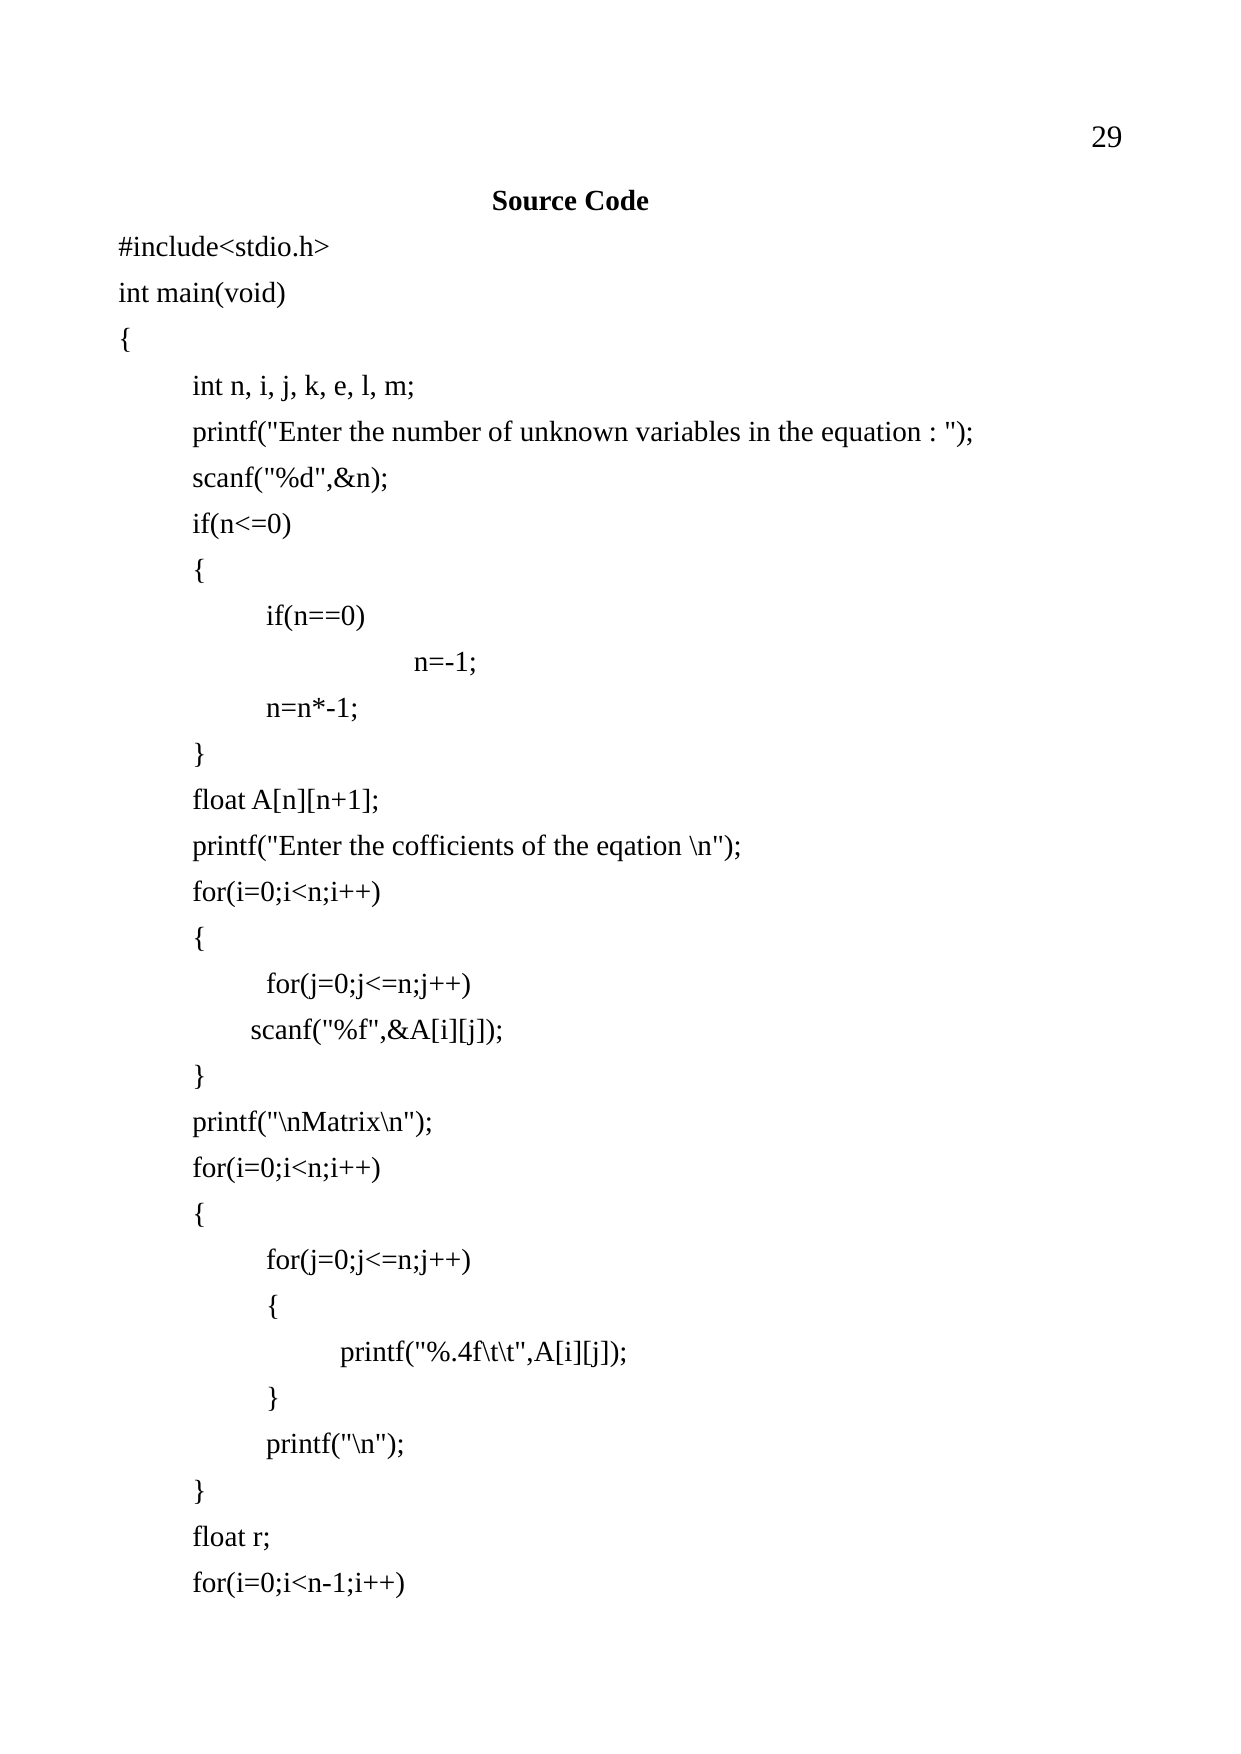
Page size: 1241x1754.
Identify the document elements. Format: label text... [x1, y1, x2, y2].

text if(n<=0) [118, 506, 978, 539]
text float r; [118, 1519, 978, 1552]
text { [118, 920, 978, 954]
text float A[n][n+1]; [118, 782, 978, 816]
text n=n*-1; [118, 690, 978, 723]
text } [118, 1381, 978, 1414]
text for(i=0;i<n;i++) [118, 1150, 978, 1184]
text int main(void) [118, 276, 978, 309]
text printf("%.4f\t\t",A[i][j]); [118, 1334, 978, 1368]
text for(i=0;i<n-1;i++) [118, 1565, 978, 1598]
text } [118, 1058, 978, 1092]
text for(i=0;i<n;i++) [118, 874, 978, 908]
text if(n==0) [118, 598, 978, 631]
text for(j=0;j<=n;j++) [118, 966, 978, 1000]
text { [118, 322, 978, 355]
text { [118, 552, 978, 585]
text printf("Enter the cofficients of the eqation \n"); [118, 828, 978, 862]
text scanf("%d",&n); [118, 460, 978, 493]
text scanf("%f",&A[i][j]); [118, 1012, 978, 1046]
text } [118, 1473, 978, 1506]
text { [118, 1288, 978, 1322]
text int n, i, j, k, e, l, m; [118, 368, 978, 401]
text printf("Enter the number of unknown variables in the equation : "); [118, 414, 978, 447]
text Source Code [492, 183, 978, 217]
text printf("\n"); [118, 1427, 978, 1460]
text } [118, 736, 978, 769]
text { [118, 1196, 978, 1230]
text #include<stdio.h> [118, 229, 978, 263]
text for(j=0;j<=n;j++) [118, 1242, 978, 1276]
text n=-1; [118, 644, 978, 677]
text printf("\nMatrix\n"); [118, 1104, 978, 1138]
